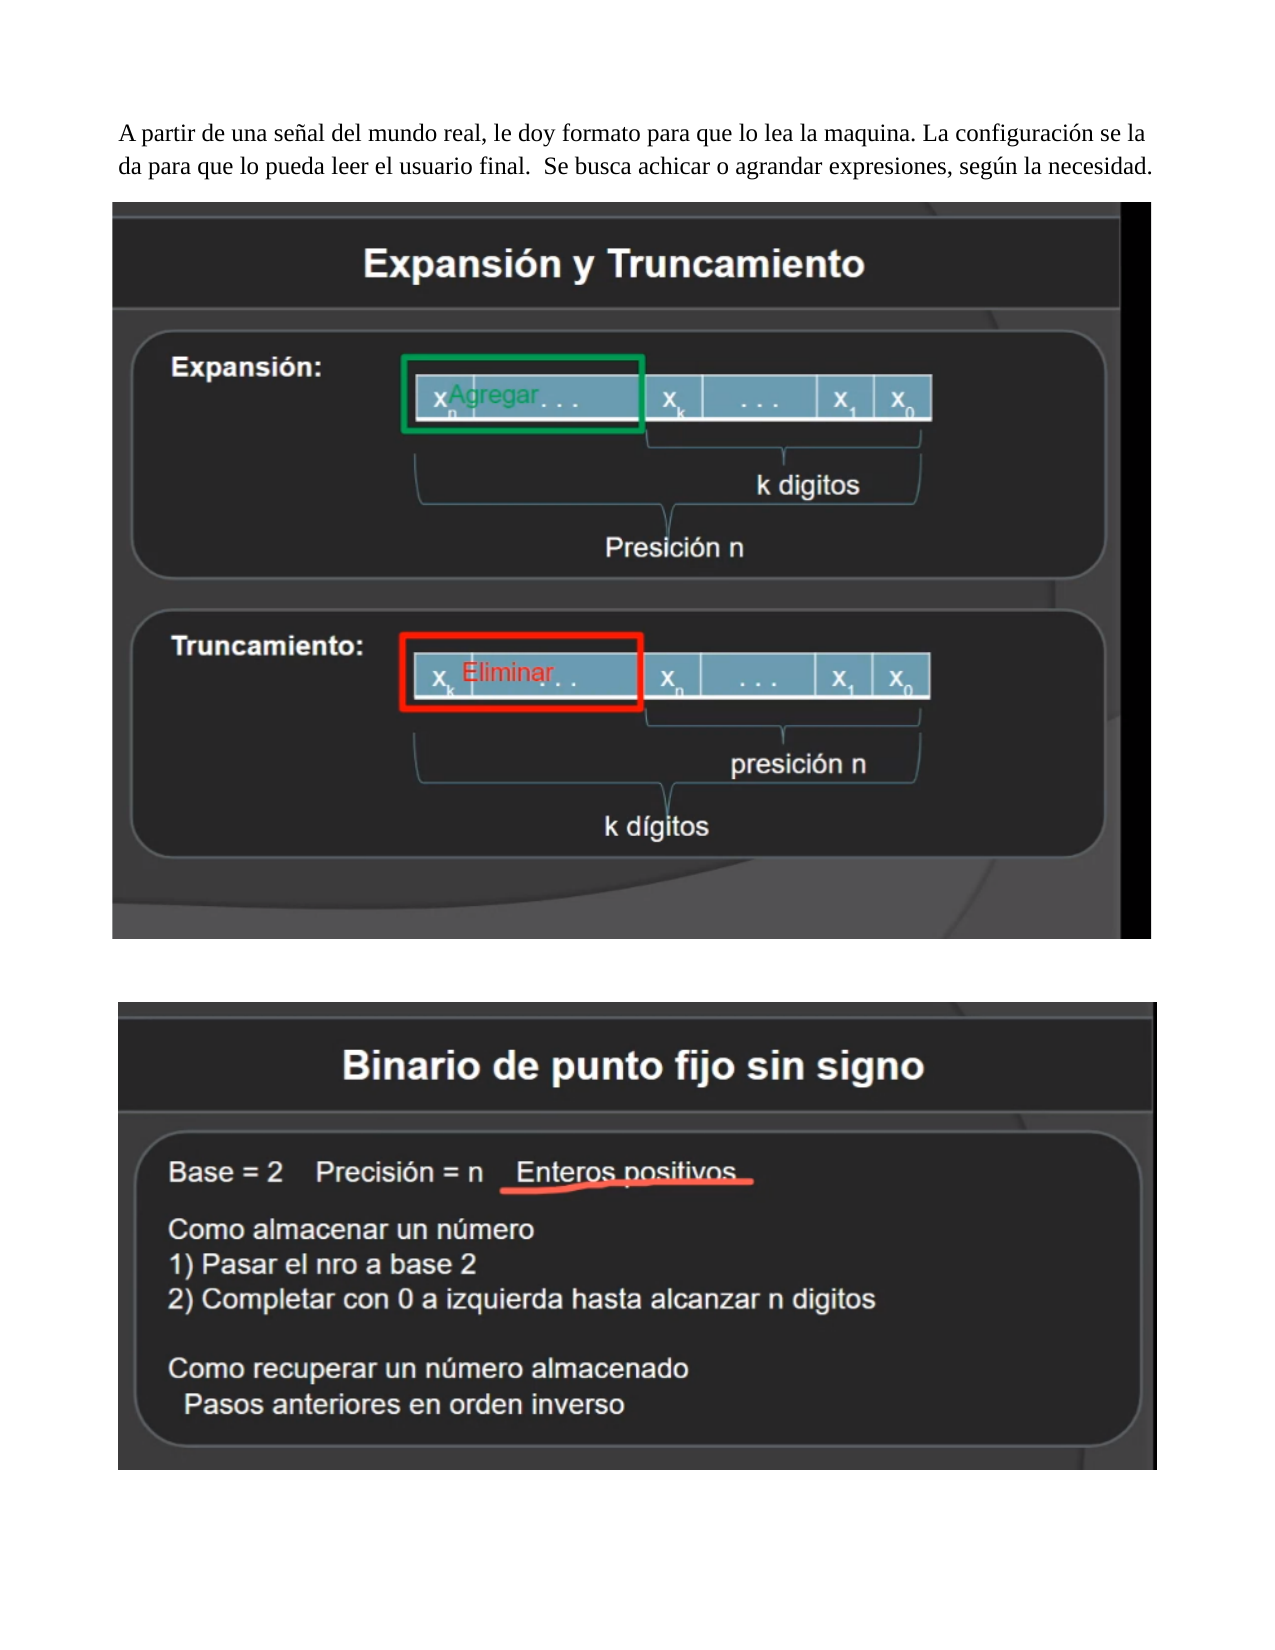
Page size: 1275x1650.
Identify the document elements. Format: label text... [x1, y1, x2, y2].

text A partir de una señal del mundo real, le doy formato para que lo lea la maquina. La configuración se la da para que lo pueda leer el usuario final. Se busca achicar o agrandar expresiones, según la necesidad. [118, 118, 1157, 1002]
text [118, 1470, 1157, 1498]
picture [112, 202, 1152, 939]
picture [118, 1002, 1157, 1470]
